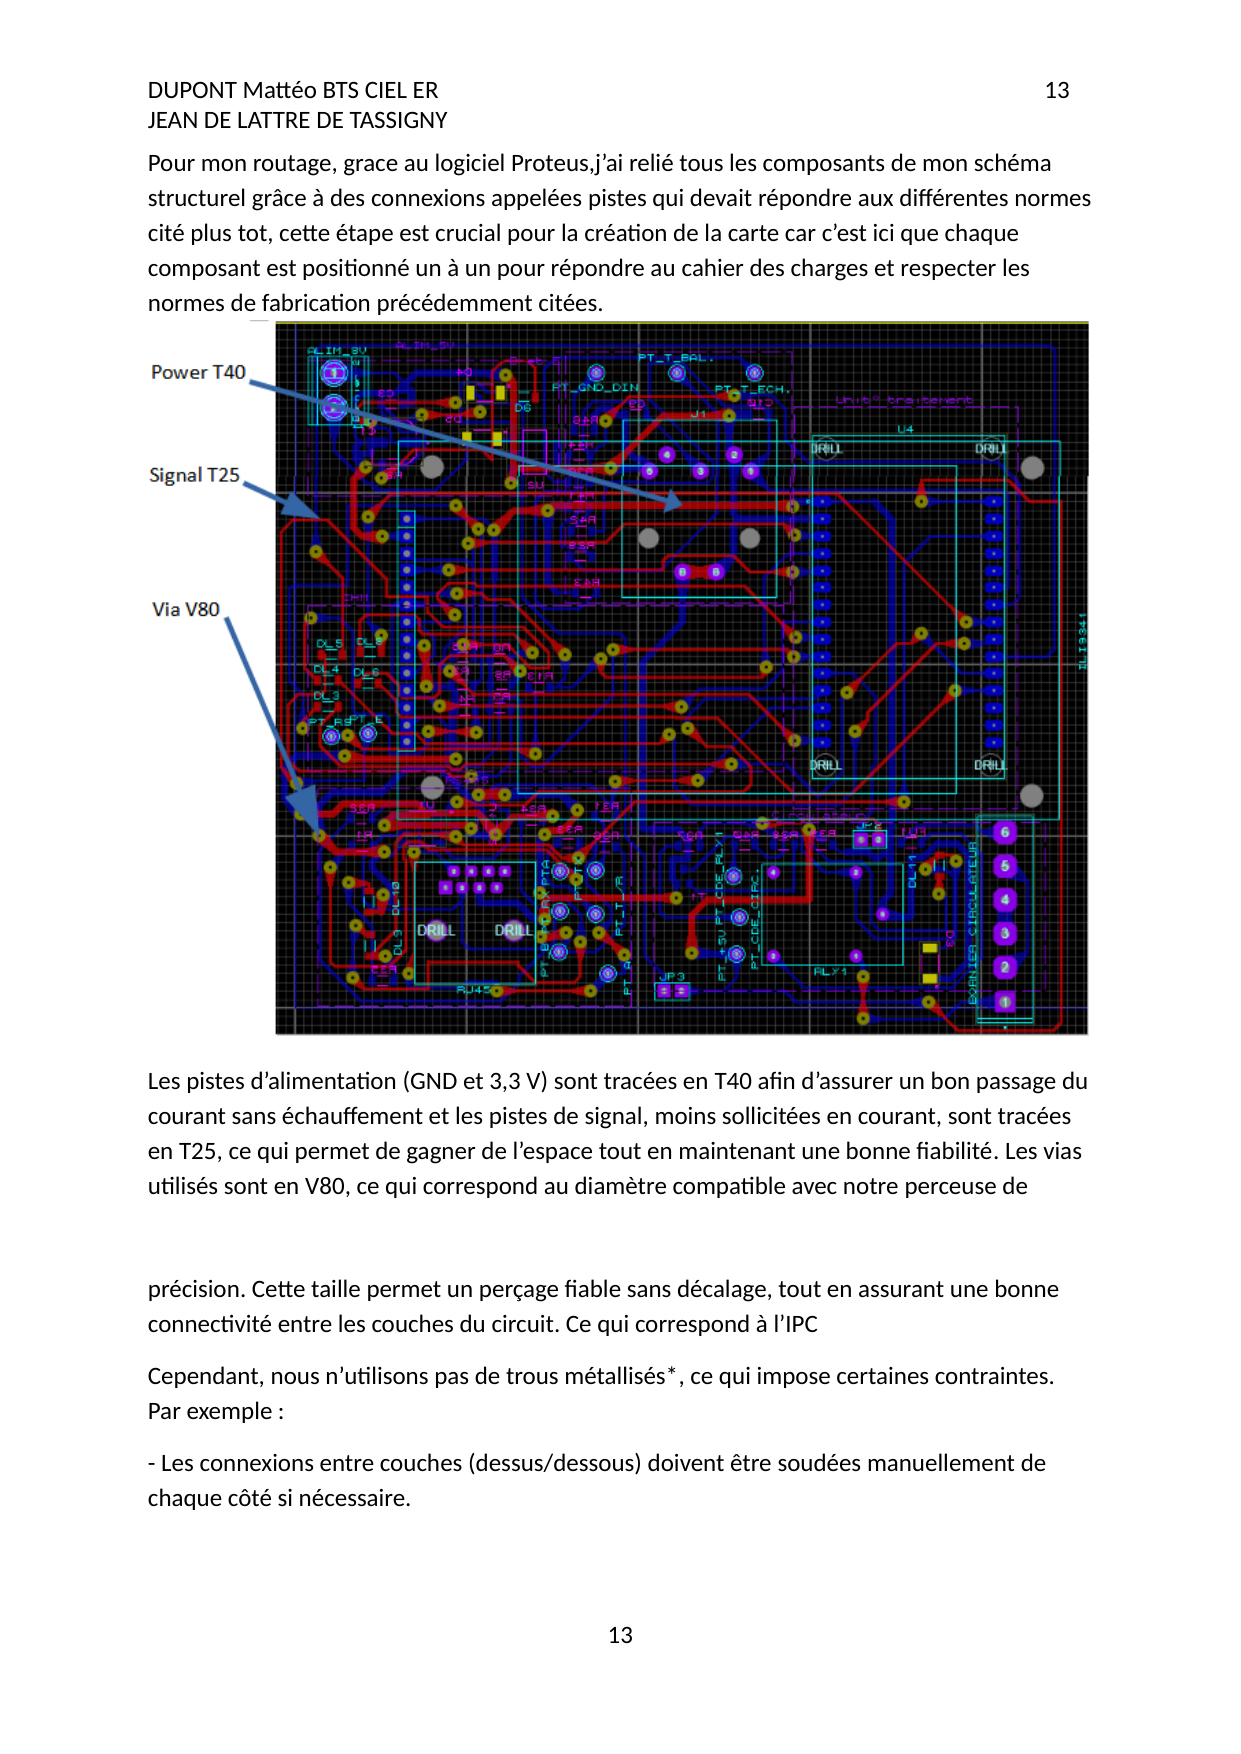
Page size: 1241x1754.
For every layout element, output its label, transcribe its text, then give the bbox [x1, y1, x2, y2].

text Cependant, nous n’utilisons pas de trous métallisés*, ce qui impose certaines contraintes. Par exemple : [148, 1360, 1093, 1426]
picture [147, 320, 1093, 1040]
text Pour mon routage, grace au logiciel Proteus,j’ai relié tous les composants de mon schéma structurel grâce à des connexions appelées pistes qui devait répondre aux différentes normes cité plus tot, cette étape est crucial pour la création de la carte car c’est ici que chaque composant est positionné un à un pour répondre au cahier des charges et respecter les normes de fabrication précédemment citées. [148, 148, 1093, 318]
text - Les connexions entre couches (dessus/dessous) doivent être soudées manuellement de chaque côté si nécessaire. [148, 1447, 1093, 1512]
text Les pistes d’alimentation (GND et 3,3 V) sont tracées en T40 afin d’assurer un bon passage du courant sans échauffement et les pistes de signal, moins sollicitées en courant, sont tracées en T25, ce qui permet de gagner de l’espace tout en maintenant une bonne fiabilité. Les vias utilisés sont en V80, ce qui correspond au diamètre compatible avec notre perceuse de [148, 1040, 1093, 1201]
text précision. Cette taille permet un perçage fiable sans décalage, tout en assurant une bonne connectivité entre les couches du circuit. Ce qui correspond à l’IPC [148, 1273, 1093, 1339]
